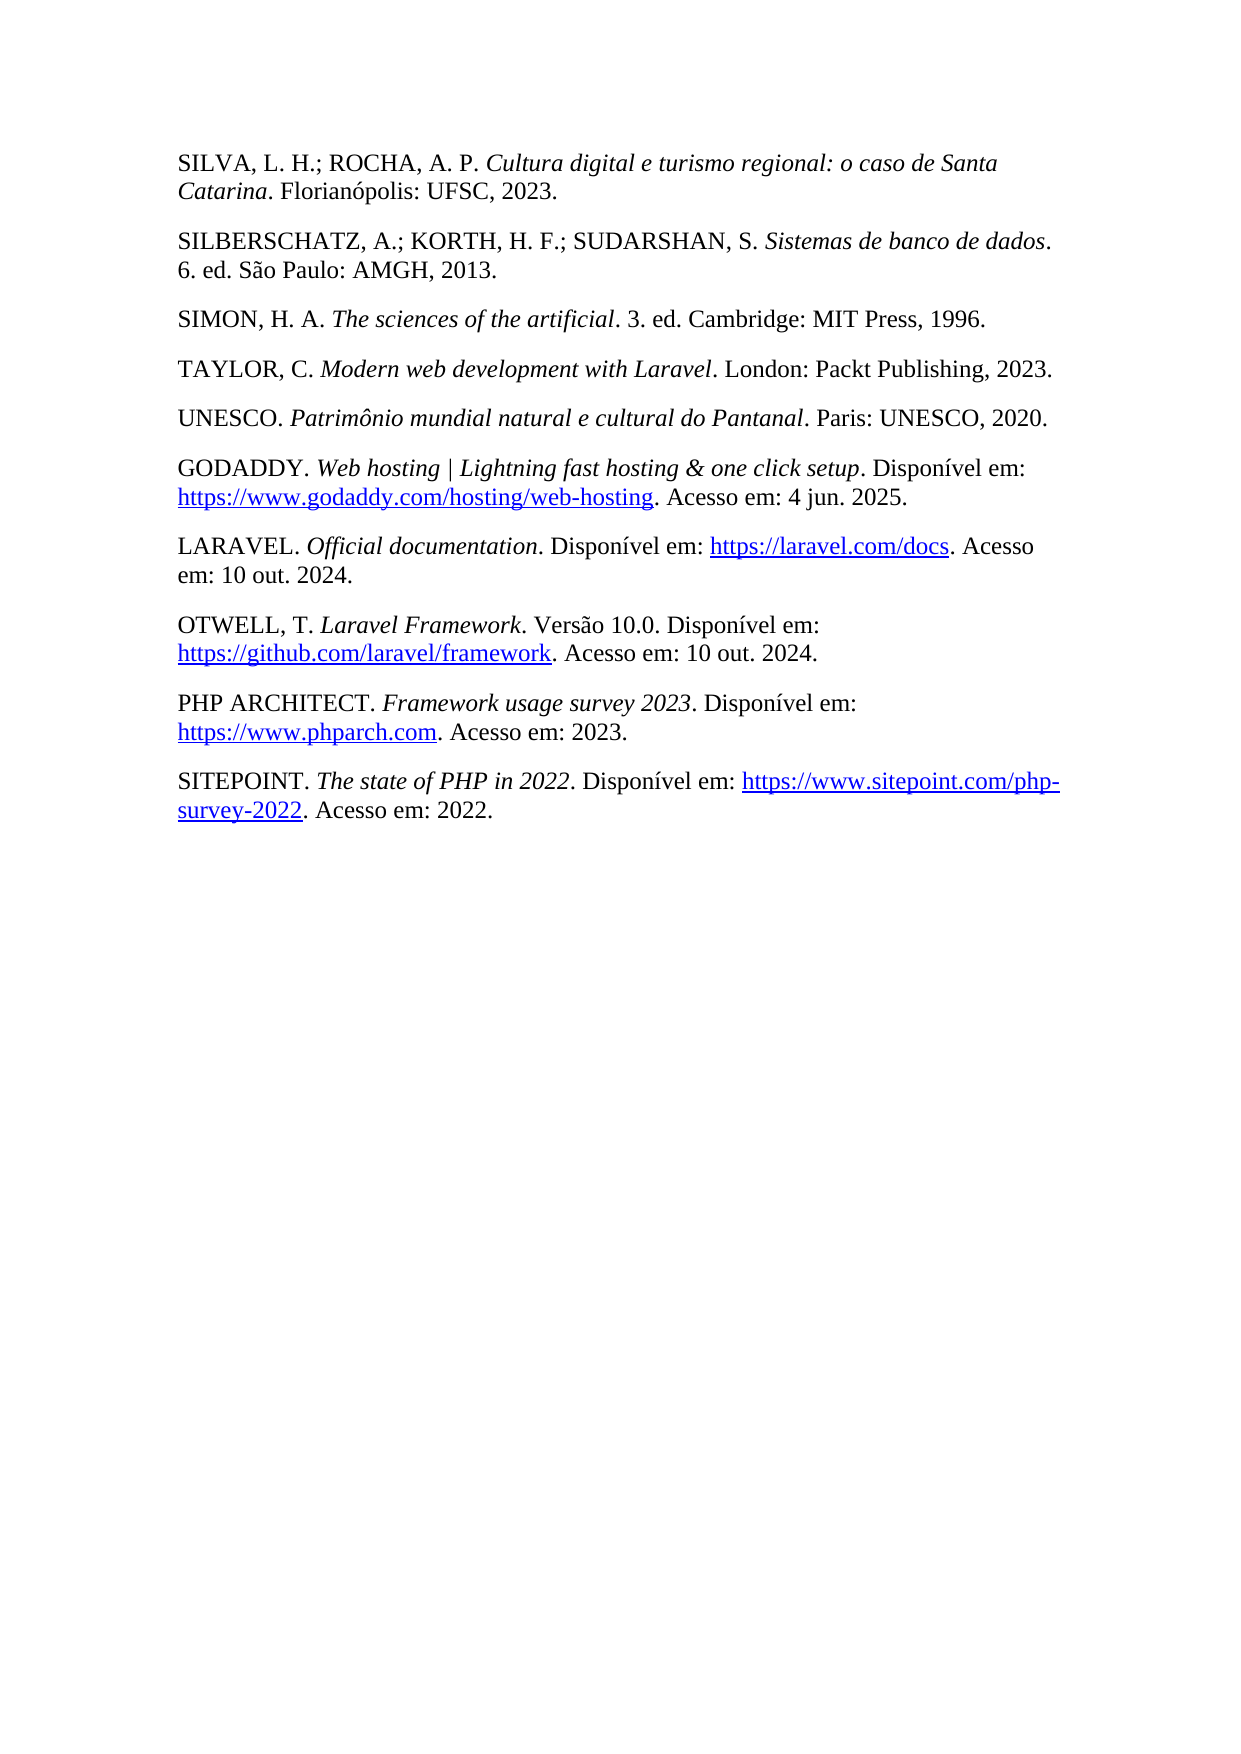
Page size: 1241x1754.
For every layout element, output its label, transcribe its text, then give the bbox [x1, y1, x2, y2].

text PHP ARCHITECT. Framework usage survey 2023. Disponível em: https://www.phparch.com. Acesso em: 2023. [177, 688, 1063, 746]
text SILBERSCHATZ, A.; KORTH, H. F.; SUDARSHAN, S. Sistemas de banco de dados. 6. ed. São Paulo: AMGH, 2013. [177, 226, 1063, 283]
text TAYLOR, C. Modern web development with Laravel. London: Packt Publishing, 2023. [177, 354, 1063, 383]
text SILVA, L. H.; ROCHA, A. P. Cultura digital e turismo regional: o caso de Santa Catarina. Florianópolis: UFSC, 2023. [177, 148, 1063, 205]
text LARAVEL. Official documentation. Disponível em: https://laravel.com/docs. Acesso em: 10 out. 2024. [177, 531, 1063, 589]
text OTWELL, T. Laravel Framework. Versão 10.0. Disponível em: https://github.com/laravel/framework. Acesso em: 10 out. 2024. [177, 610, 1063, 667]
text UNESCO. Patrimônio mundial natural e cultural do Pantanal. Paris: UNESCO, 2020. [177, 403, 1063, 432]
text GODADDY. Web hosting | Lightning fast hosting & one click setup. Disponível em: https://www.godaddy.com/hosting/web-hosting. Acesso em: 4 jun. 2025. [177, 453, 1063, 511]
text SIMON, H. A. The sciences of the artificial. 3. ed. Cambridge: MIT Press, 1996. [177, 304, 1063, 333]
text SITEPOINT. The state of PHP in 2022. Disponível em: https://www.sitepoint.com/php-survey-2022. Acesso em: 2022. [177, 766, 1063, 824]
